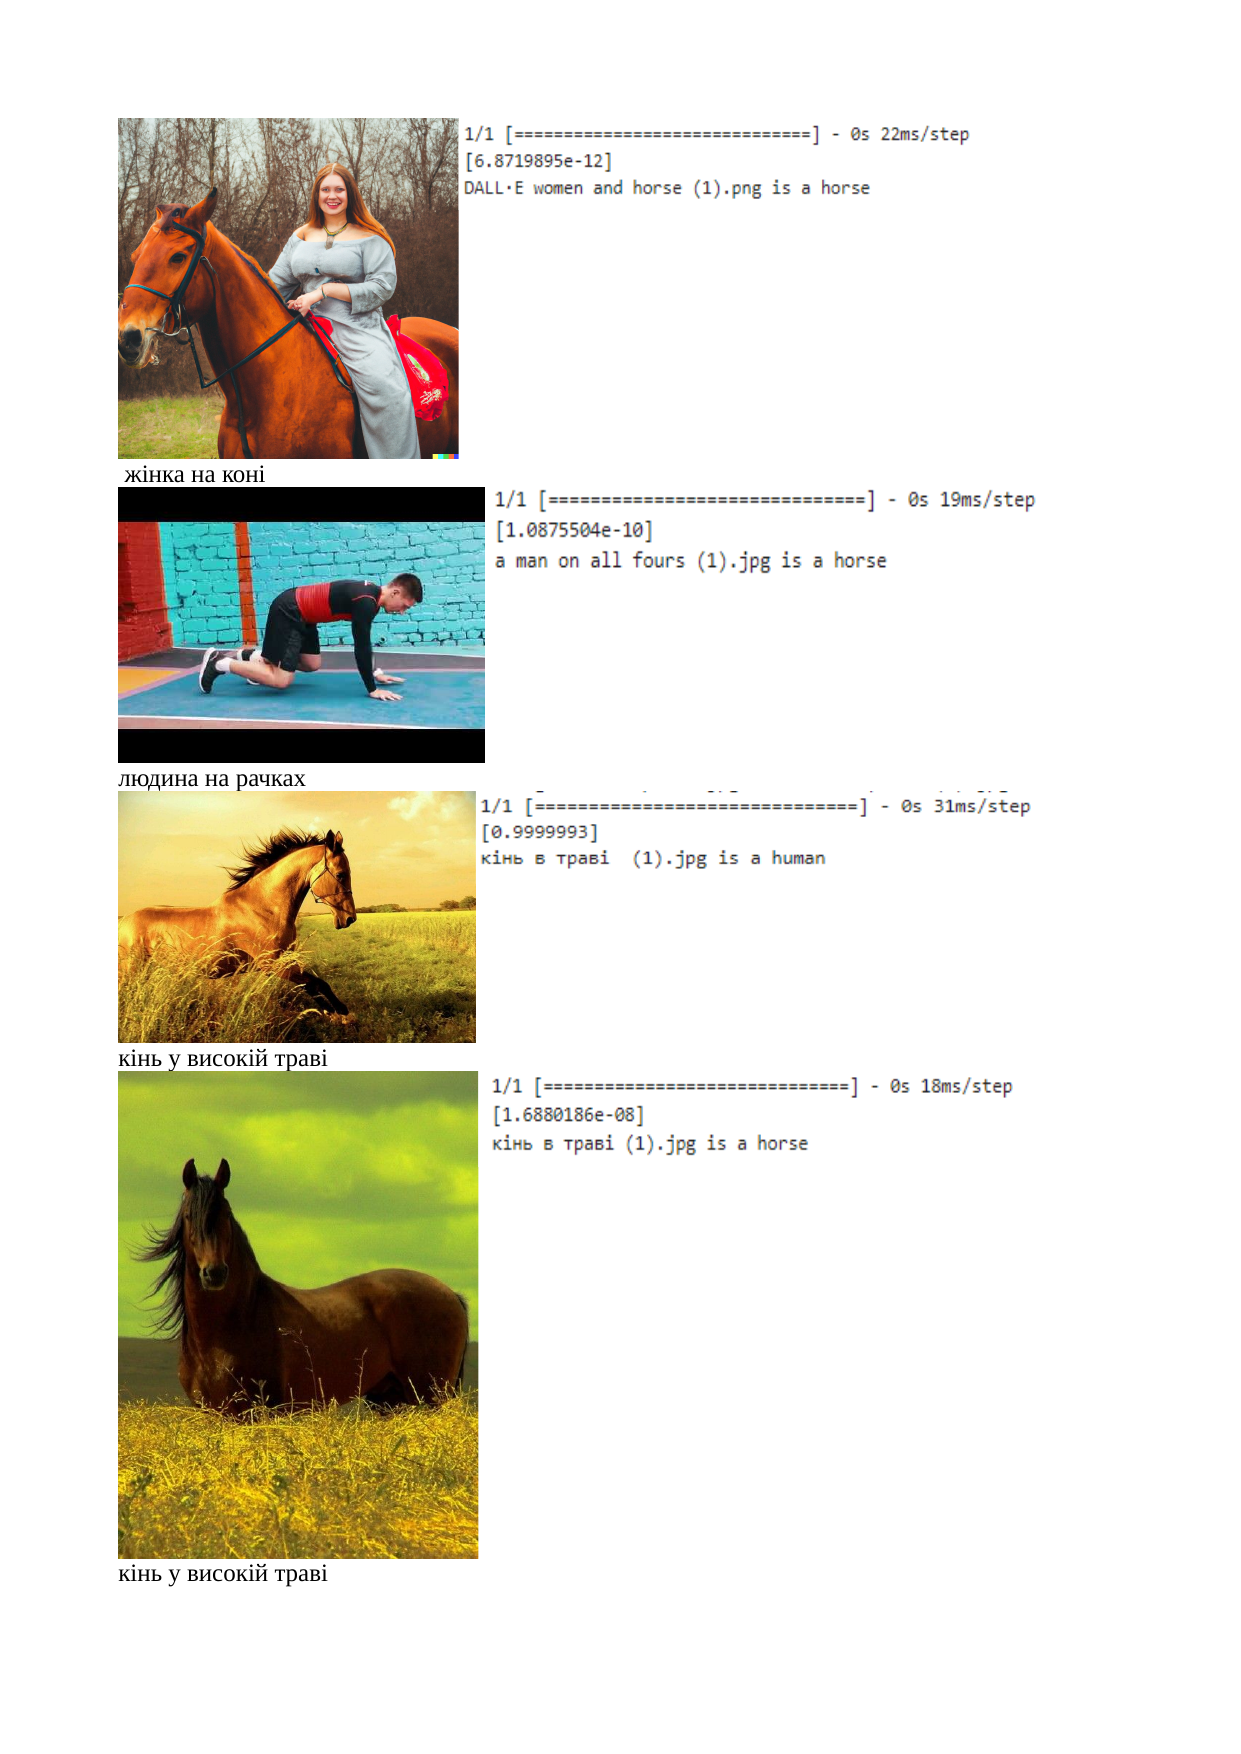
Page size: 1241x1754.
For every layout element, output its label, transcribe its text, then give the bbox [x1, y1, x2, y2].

picture [118, 791, 1045, 1043]
picture [118, 487, 1057, 763]
picture [118, 1071, 1038, 1559]
text кінь у високій траві [118, 1072, 1122, 1587]
text людина на рачках [118, 487, 1122, 791]
text кінь у високій траві [118, 791, 1122, 1072]
picture [118, 118, 1034, 459]
text жінка на коні [118, 118, 1122, 487]
